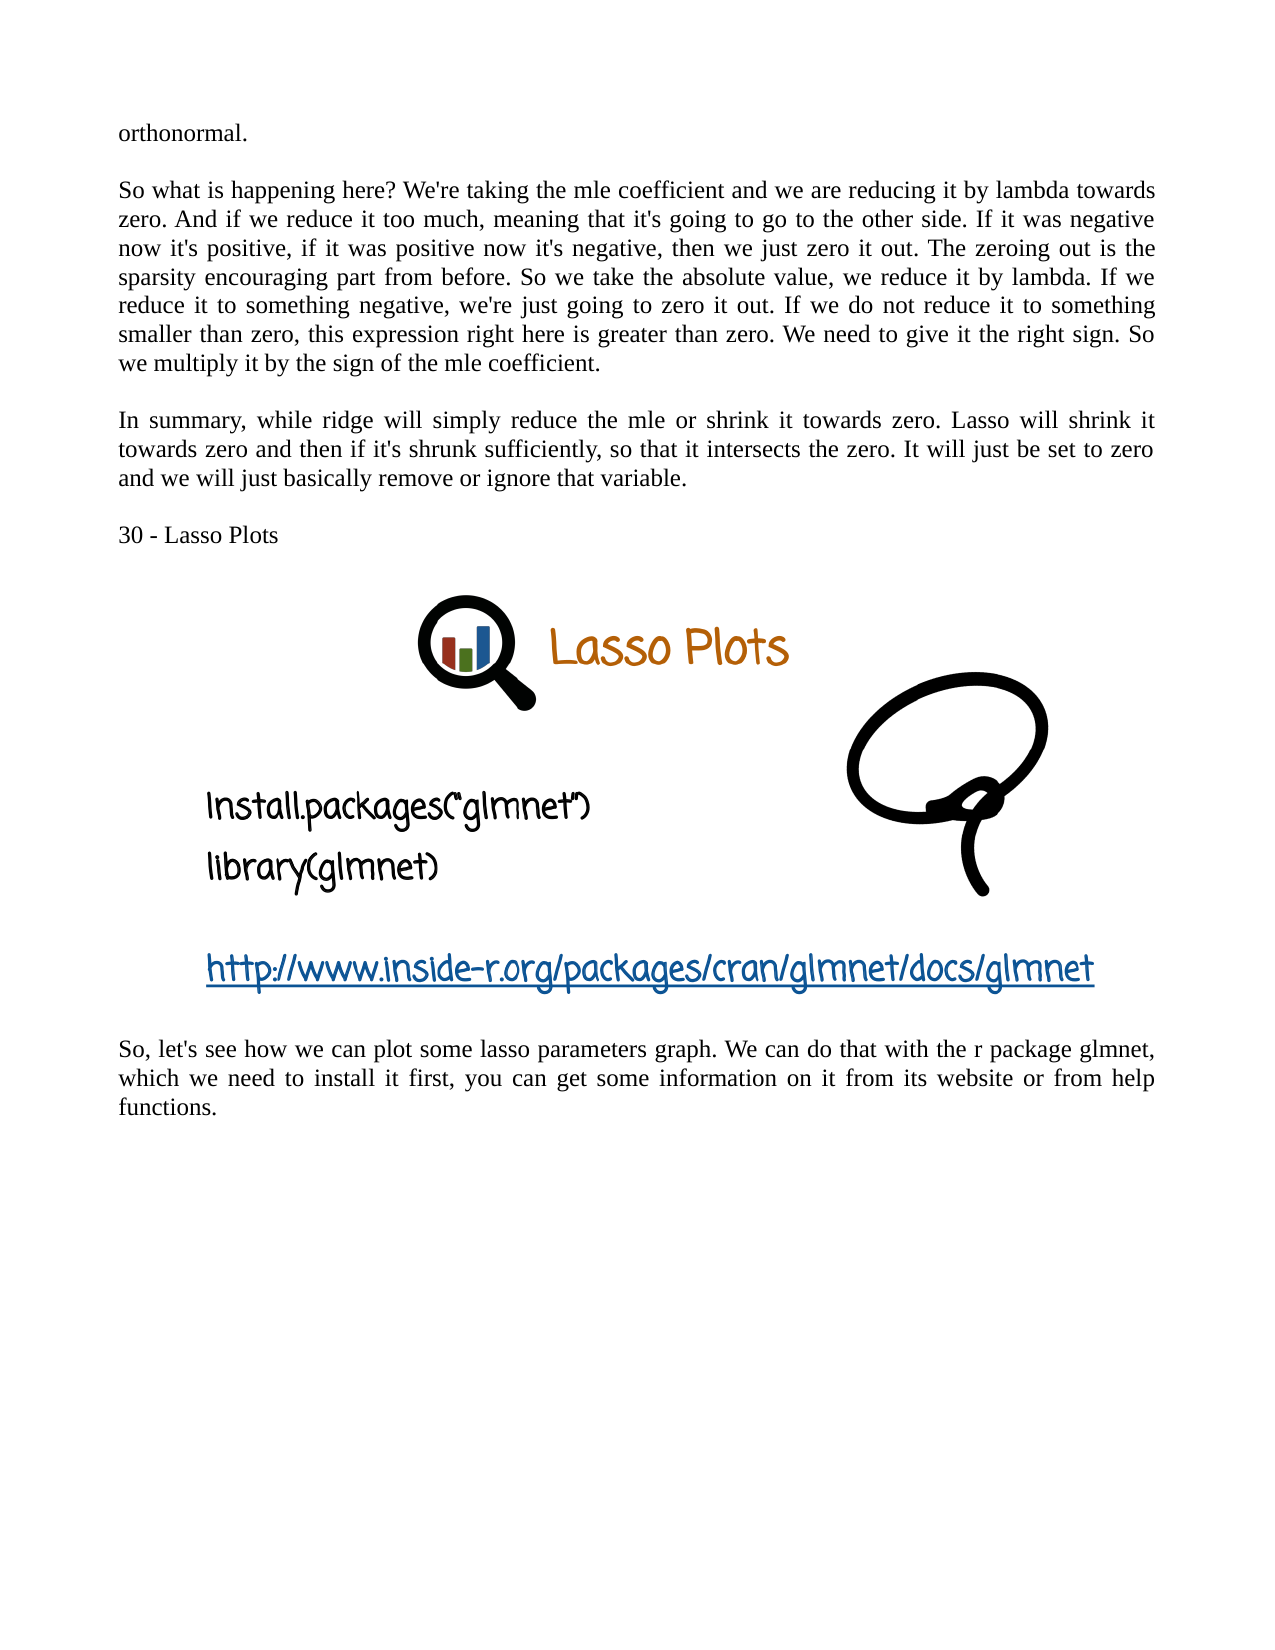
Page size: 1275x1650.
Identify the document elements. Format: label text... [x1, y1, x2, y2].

text 30 - Lasso Plots [118, 521, 1157, 549]
text In summary, while ridge will simply reduce the mle or shrink it towards zero. Lasso will shrink it towards zero and then if it's shrunk sufficiently, so that it intersects the zero. It will just be set to zero and we will just basically remove or ignore that variable. [118, 406, 1157, 492]
text So, let's see how we can plot some lasso parameters graph. We can do that with the r package glmnet, which we need to install it first, you can get some information on it from its website or from help functions. [118, 1034, 1157, 1121]
text orthonormal. [118, 118, 1157, 147]
picture [118, 578, 1157, 1006]
text So what is happening here? We're taking the mle coefficient and we are reducing it by lambda towards zero. And if we reduce it too much, meaning that it's going to go to the other side. If it was negative now it's positive, if it was positive now it's negative, then we just zero it out. The zeroing out is the sparsity encouraging part from before. So we take the absolute value, we reduce it by lambda. If we reduce it to something negative, we're just going to zero it out. If we do not reduce it to something smaller than zero, this expression right here is greater than zero. We need to give it the right sign. So we multiply it by the sign of the mle coefficient. [118, 176, 1157, 377]
